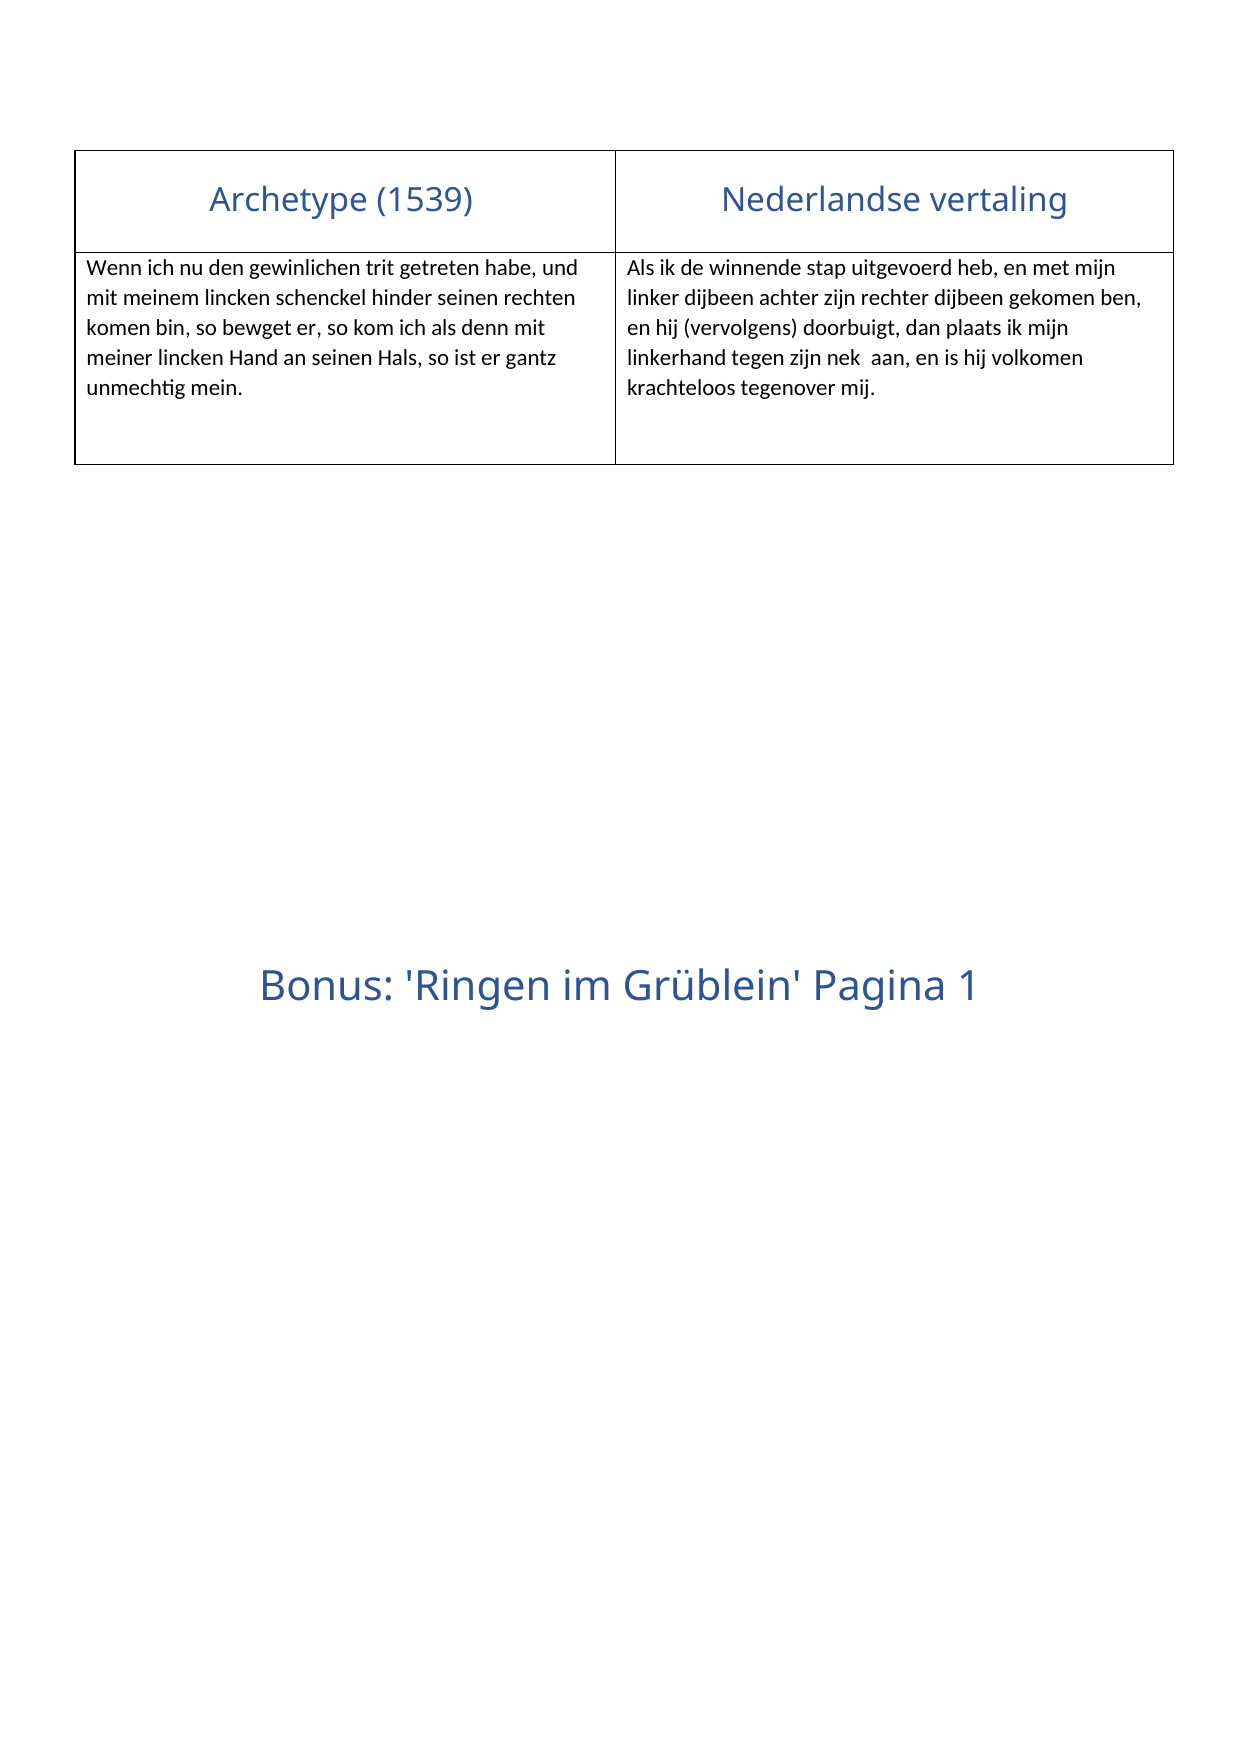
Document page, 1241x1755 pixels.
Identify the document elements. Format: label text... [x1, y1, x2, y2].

table_cell Wenn ich nu den gewinlichen trit getreten habe, und mit meinem lincken schenckel hinder seinen rechten komen bin, so bewget er, so kom ich als denn mit meiner lincken Hand an seinen Hals, so ist er gantz unmechtig mein. [76, 253, 615, 464]
table_header Nederlandse vertaling [616, 151, 1173, 252]
subtitle Bonus: 'Ringen im Grüblein' Pagina 1 [75, 956, 1165, 1012]
table_header Archetype (1539) [76, 151, 615, 252]
table_cell Als ik de winnende stap uitgevoerd heb, en met mijn linker dijbeen achter zijn rechter dijbeen gekomen ben, en hij (vervolgens) doorbuigt, dan plaats ik mijn linkerhand tegen zijn nek aan, en is hij volkomen krachteloos tegenover mij. [616, 253, 1173, 464]
